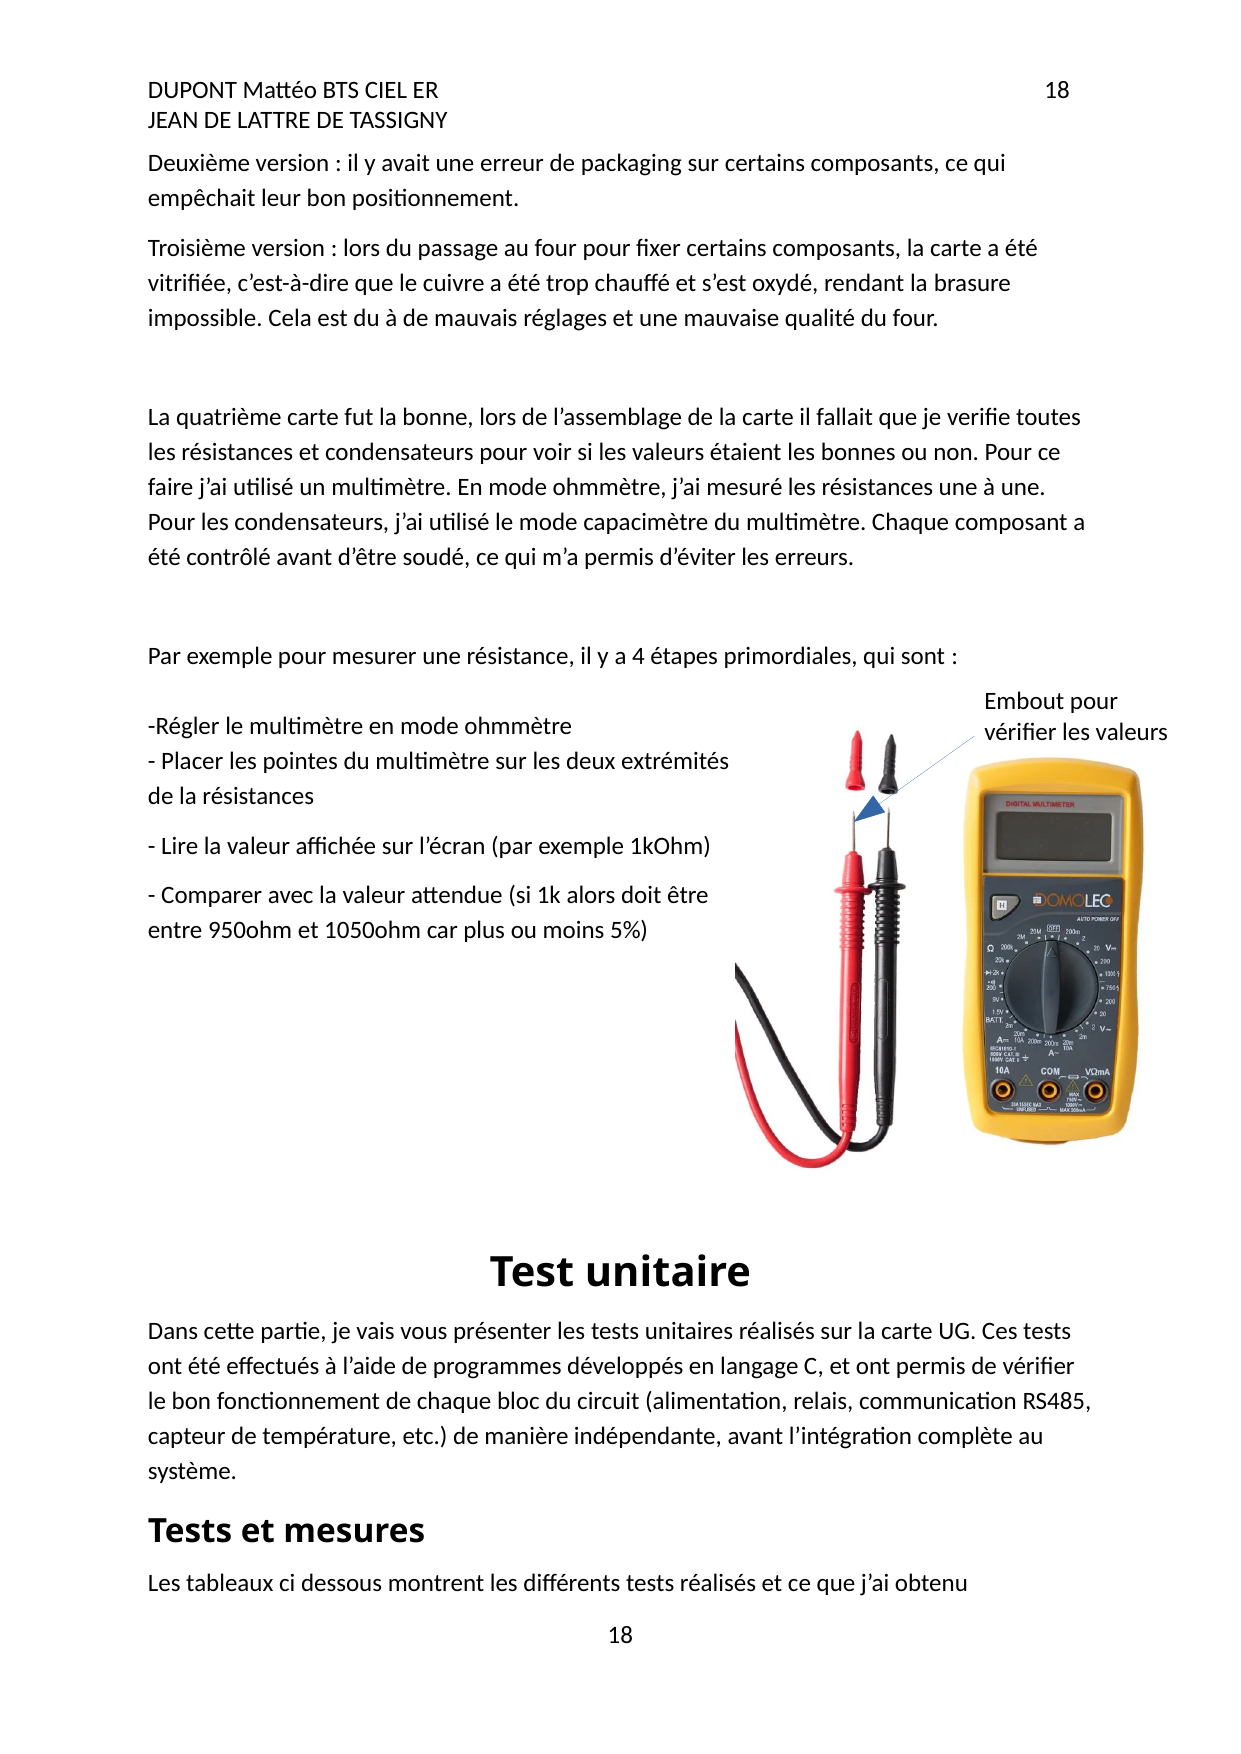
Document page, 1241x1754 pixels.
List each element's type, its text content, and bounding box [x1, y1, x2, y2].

subtitle Tests et mesures [148, 1507, 1093, 1552]
text La quatrième carte fut la bonne, lors de l’assemblage de la carte il fallait que je verifie toutes les résistances et condensateurs pour voir si les valeurs étaient les bonnes ou non. Pour ce faire j’ai utilisé un multimètre. En mode ohmmètre, j’ai mesuré les résistances une à une. Pour les condensateurs, j’ai utilisé le mode capacimètre du multimètre. Chaque composant a été contrôlé avant d’être soudé, ce qui m’a permis d’éviter les erreurs. [148, 401, 1093, 572]
text - Lire la valeur affichée sur l’écran (par exemple 1kOhm) [148, 830, 735, 861]
text Dans cette partie, je vais vous présenter les tests unitaires réalisés sur la carte UG. Ces tests ont été effectués à l’aide de programmes développés en langage C, et ont permis de vérifier le bon fonctionnement de chaque bloc du circuit (alimentation, relais, communication RS485, capteur de température, etc.) de manière indépendante, avant l’intégration complète au système. [148, 1315, 1093, 1485]
text Par exemple pour mesurer une résistance, il y a 4 étapes primordiales, qui sont : -Régler le multimètre en mode ohmmètre - Placer les pointes du multimètre sur les deux extrémités de la résistances [148, 641, 1093, 811]
text Troisième version : lors du passage au four pour fixer certains composants, la carte a été vitrifiée, c’est-à-dire que le cuivre a été trop chauffé et s’est oxydé, rendant la brasure impossible. Cela est du à de mauvais réglages et une mauvaise qualité du four. [148, 232, 1093, 333]
text Les tableaux ci dessous montrent les différents tests réalisés et ce que j’ai obtenu [148, 1567, 1093, 1598]
text - Comparer avec la valeur attendue (si 1k alors doit être entre 950ohm et 1050ohm car plus ou moins 5%) [148, 880, 735, 945]
subtitle Test unitaire [148, 1241, 1093, 1298]
text Deuxième version : il y avait une erreur de packaging sur certains composants, ce qui empêchait leur bon positionnement. [148, 148, 1093, 213]
picture [735, 715, 1209, 1189]
